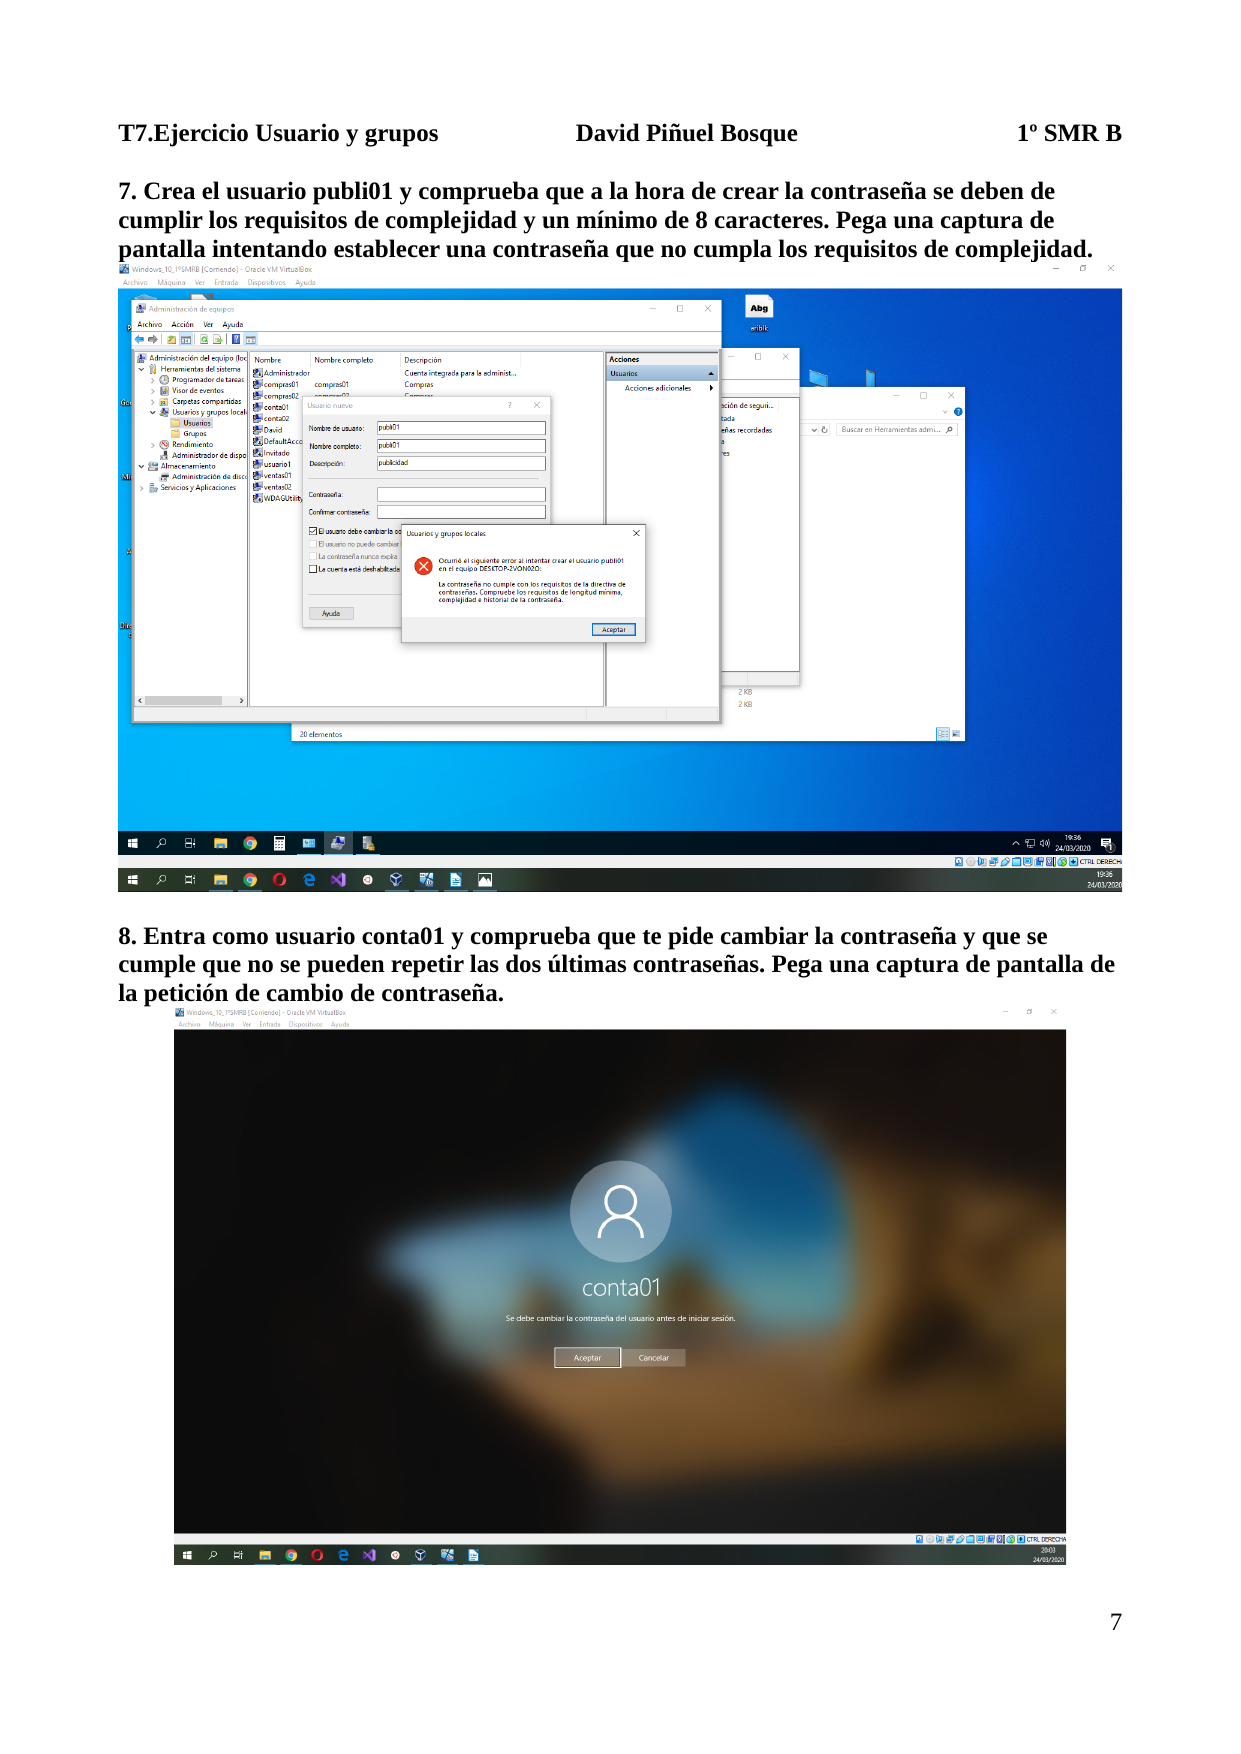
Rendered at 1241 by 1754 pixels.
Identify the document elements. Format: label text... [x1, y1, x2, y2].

picture [174, 1007, 1067, 1565]
picture [118, 262, 1123, 892]
text 7. Crea el usuario publi01 y comprueba que a la hora de crear la contraseña se deben de cumplir los requisitos de complejidad y un mínimo de 8 caracteres. Pega una captura de pantalla intentando establecer una contraseña que no cumpla los requisitos de complejidad. [118, 176, 1122, 262]
text 8. Entra como usuario conta01 y comprueba que te pide cambiar la contraseña y que se cumple que no se pueden repetir las dos últimas contraseñas. Pega una captura de pantalla de la petición de cambio de contraseña. [118, 921, 1122, 1007]
